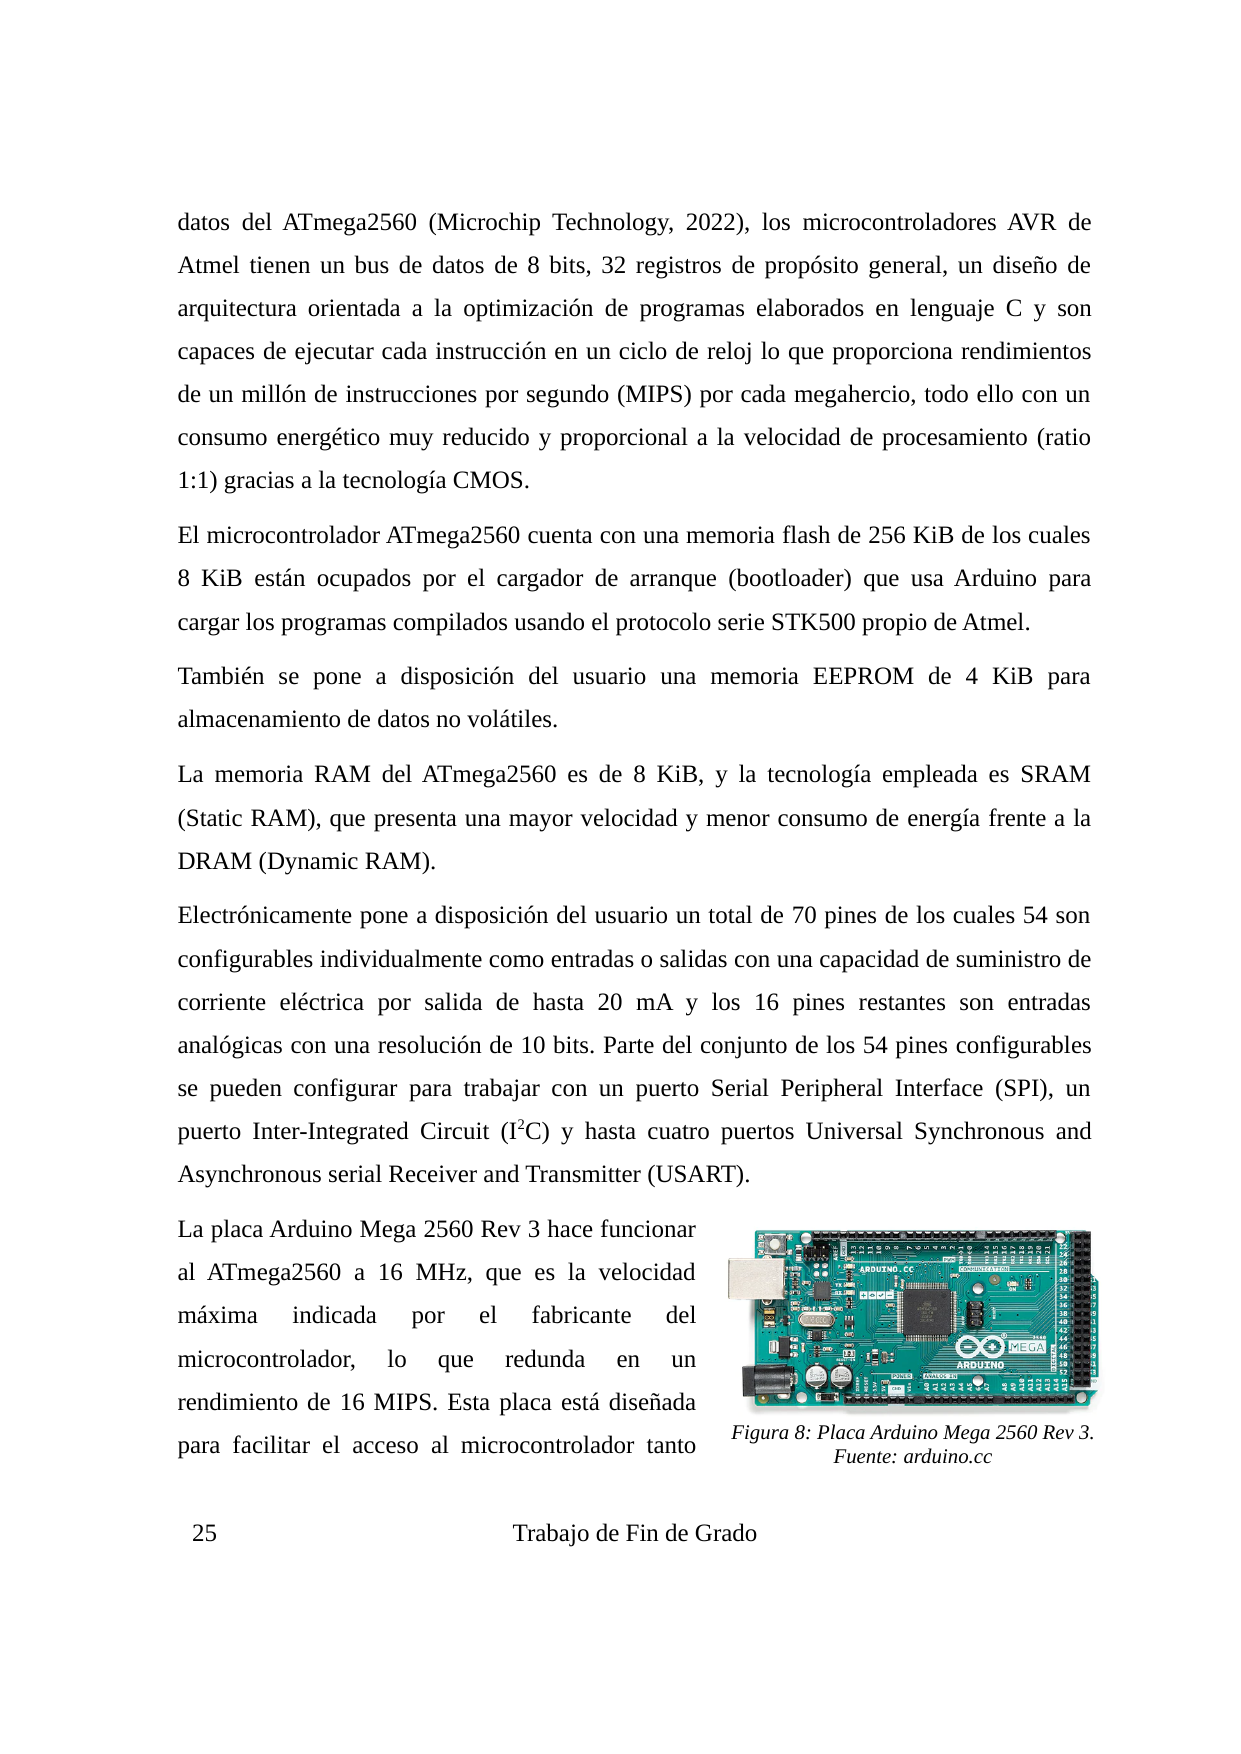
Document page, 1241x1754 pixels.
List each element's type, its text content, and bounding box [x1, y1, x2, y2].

text datos del ATmega2560 (Microchip Technology, 2022), los microcontroladores AVR de Atmel tienen un bus de datos de 8 bits, 32 registros de propósito general, un diseño de arquitectura orientada a la optimización de programas elaborados en lenguaje C y son capaces de ejecutar cada instrucción en un ciclo de reloj lo que proporciona rendimientos de un millón de instrucciones por segundo (MIPS) por cada megahercio, todo ello con un consumo energético muy reducido y proporcional a la velocidad de procesamiento (ratio 1:1) gracias a la tecnología CMOS. [177, 207, 1092, 494]
text La placa Arduino Mega 2560 Rev 3 hace funcionar al ATmega2560 a 16 MHz, que es la velocidad máxima indicada por el fabricante del microcontrolador, lo que redunda en un rendimiento de 16 MIPS. Esta placa está diseñada para facilitar el acceso al microcontrolador tanto [177, 1210, 1129, 1459]
text La memoria RAM del ATmega2560 es de 8 KiB, y la tecnología empleada es SRAM (Static RAM), que presenta una mayor velocidad y menor consumo de energía frente a la DRAM (Dynamic RAM). [177, 759, 1092, 874]
text Electrónicamente pone a disposición del usuario un total de 70 pines de los cuales 54 son configurables individualmente como entradas o salidas con una capacidad de suministro de corriente eléctrica por salida de hasta 20 mA y los 16 pines restantes son entradas analógicas con una resolución de 10 bits. Parte del conjunto de los 54 pines configurables se pueden configurar para trabajar con un puerto Serial Peripheral Interface (SPI), un puerto Inter-Integrated Circuit (I2C) y hasta cuatro puertos Universal Synchronous and Asynchronous serial Receiver and Transmitter (USART). [177, 901, 1092, 1188]
text También se pone a disposición del usuario una memoria EEPROM de 4 KiB para almacenamiento de datos no volátiles. [177, 661, 1092, 733]
text El microcontrolador ATmega2560 cuenta con una memoria flash de 256 KiB de los cuales 8 KiB están ocupados por el cargador de arranque (bootloader) que usa Arduino para cargar los programas compilados usando el protocolo serie STK500 propio de Atmel. [177, 520, 1092, 635]
picture [707, 1222, 1118, 1420]
text Figura 8: Placa Arduino Mega 2560 Rev 3. Fuente: arduino.cc [697, 1223, 1129, 1468]
